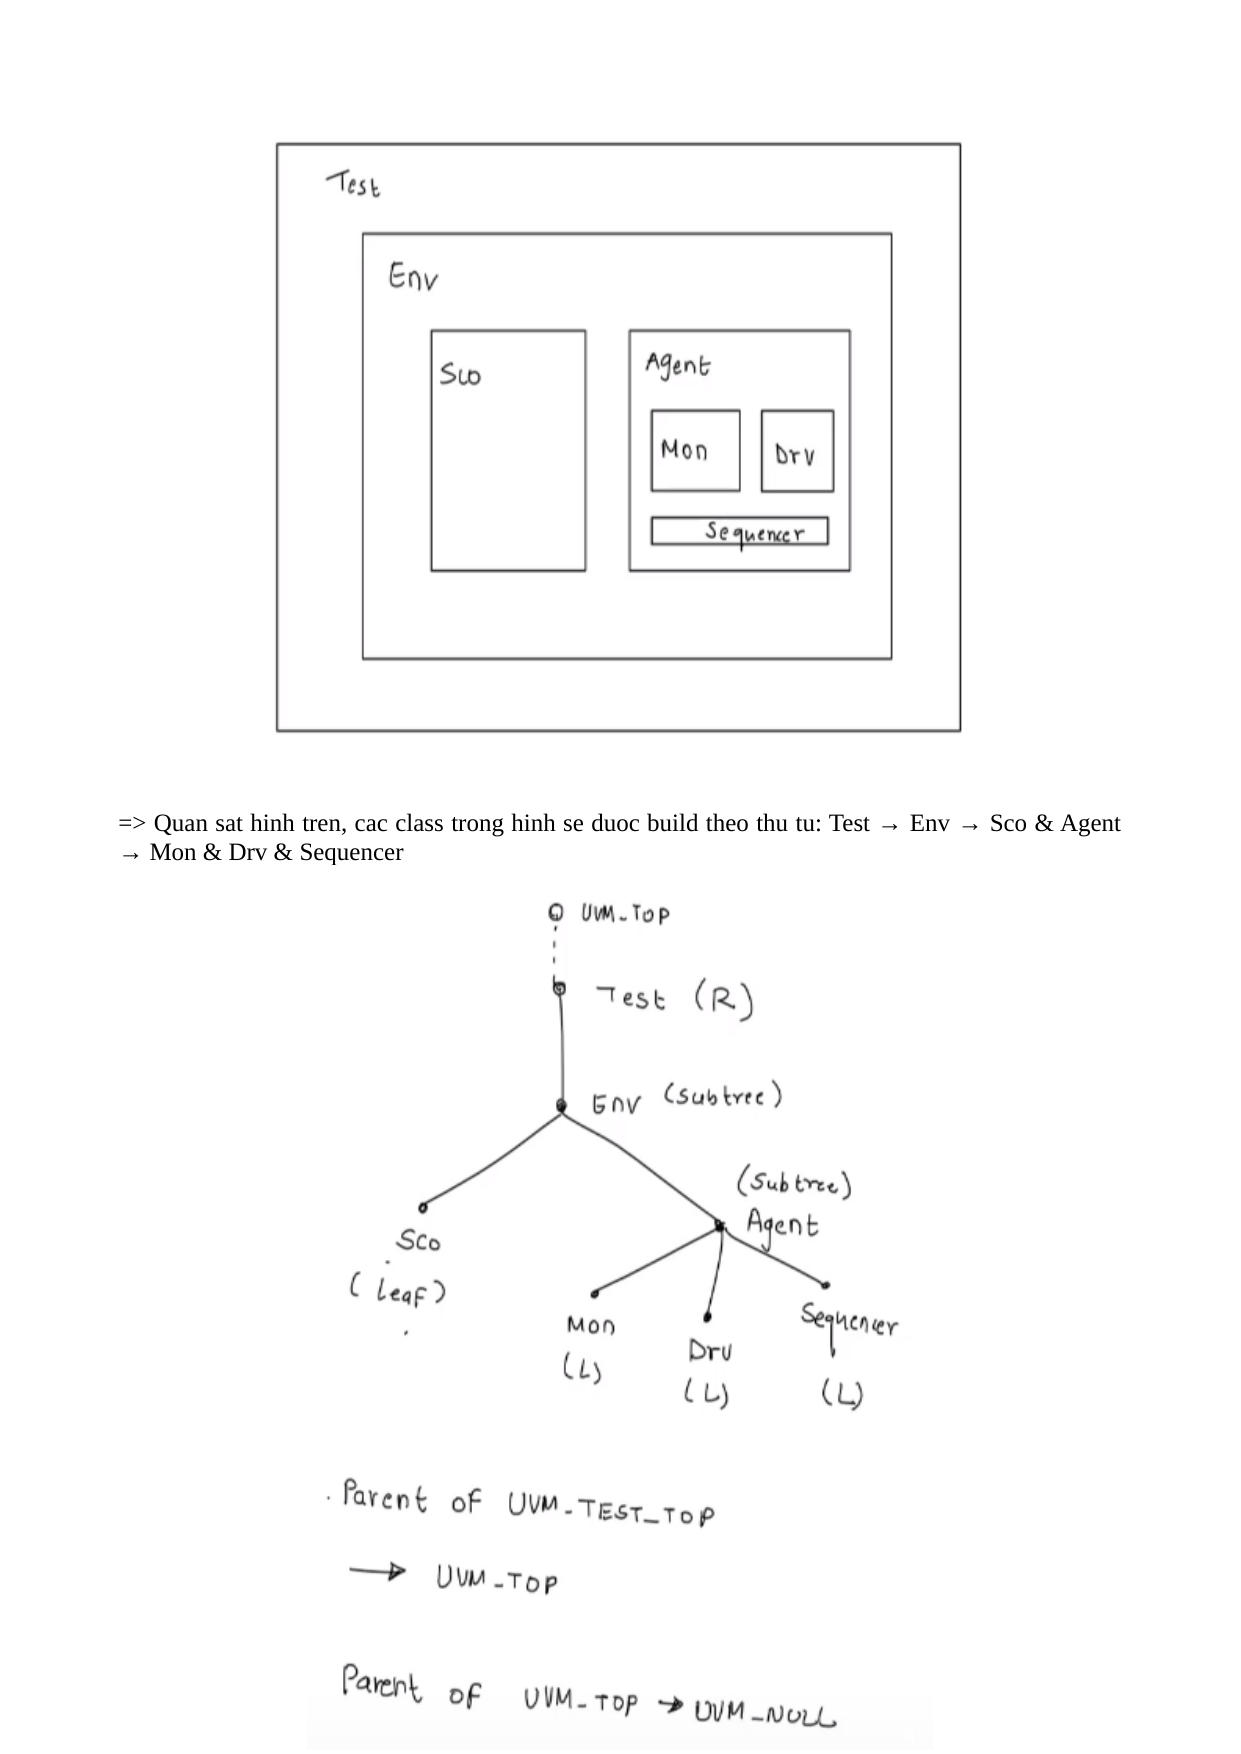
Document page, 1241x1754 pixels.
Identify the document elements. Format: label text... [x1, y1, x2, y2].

picture [256, 118, 985, 753]
picture [306, 865, 934, 1750]
text => Quan sat hinh tren, cac class trong hinh se duoc build theo thu tu: Test → Env → Sco & Agent → Mon & Drv & Sequencer [118, 147, 1122, 866]
